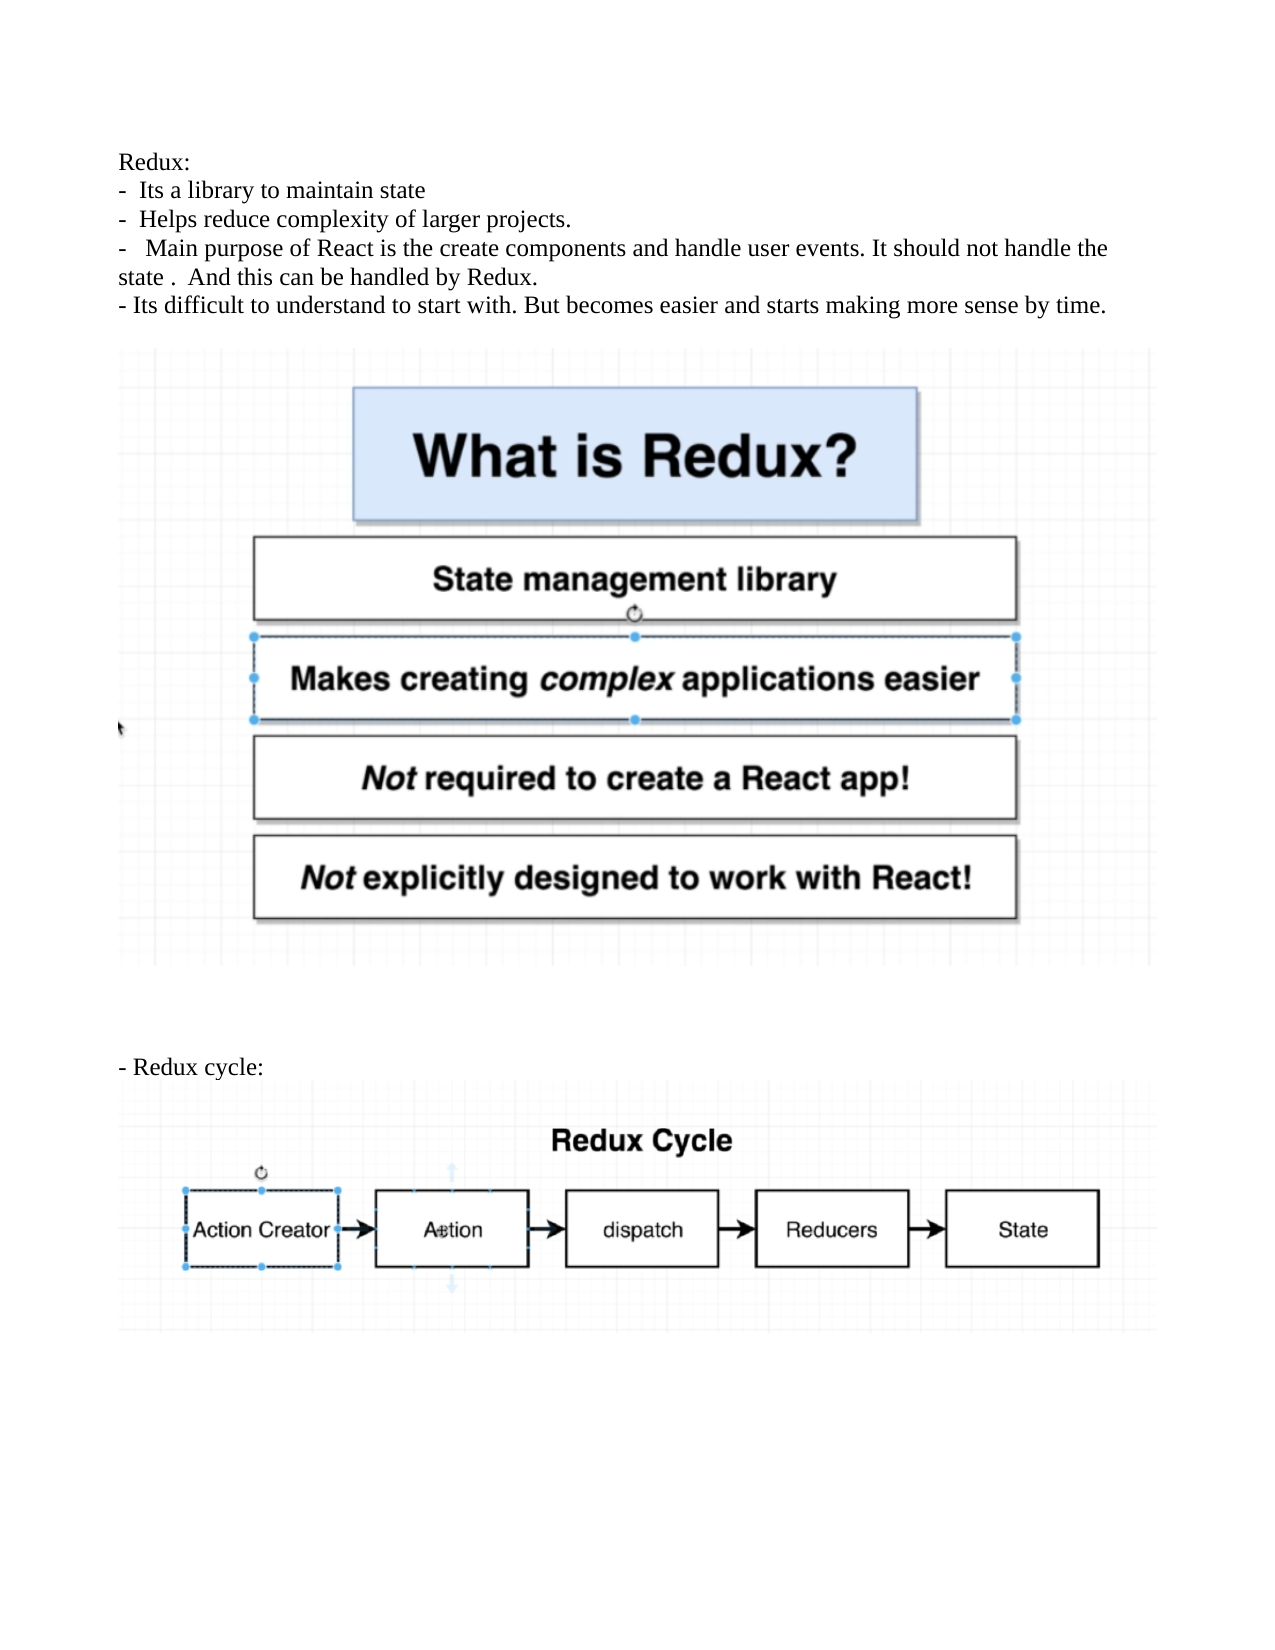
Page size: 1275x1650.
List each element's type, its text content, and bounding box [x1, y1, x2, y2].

picture [118, 1080, 1157, 1333]
picture [118, 348, 1157, 966]
text - Main purpose of React is the create components and handle user events. It should not handle the state . And this can be handled by Redux. [118, 233, 1157, 291]
text - Redux cycle: [118, 1052, 1157, 1080]
text Redux: [118, 147, 1157, 176]
text - Helps reduce complexity of larger projects. [118, 204, 1157, 233]
text - Its difficult to understand to start with. But becomes easier and starts making more sense by time. [118, 291, 1157, 319]
text - Its a library to maintain state [118, 176, 1157, 204]
